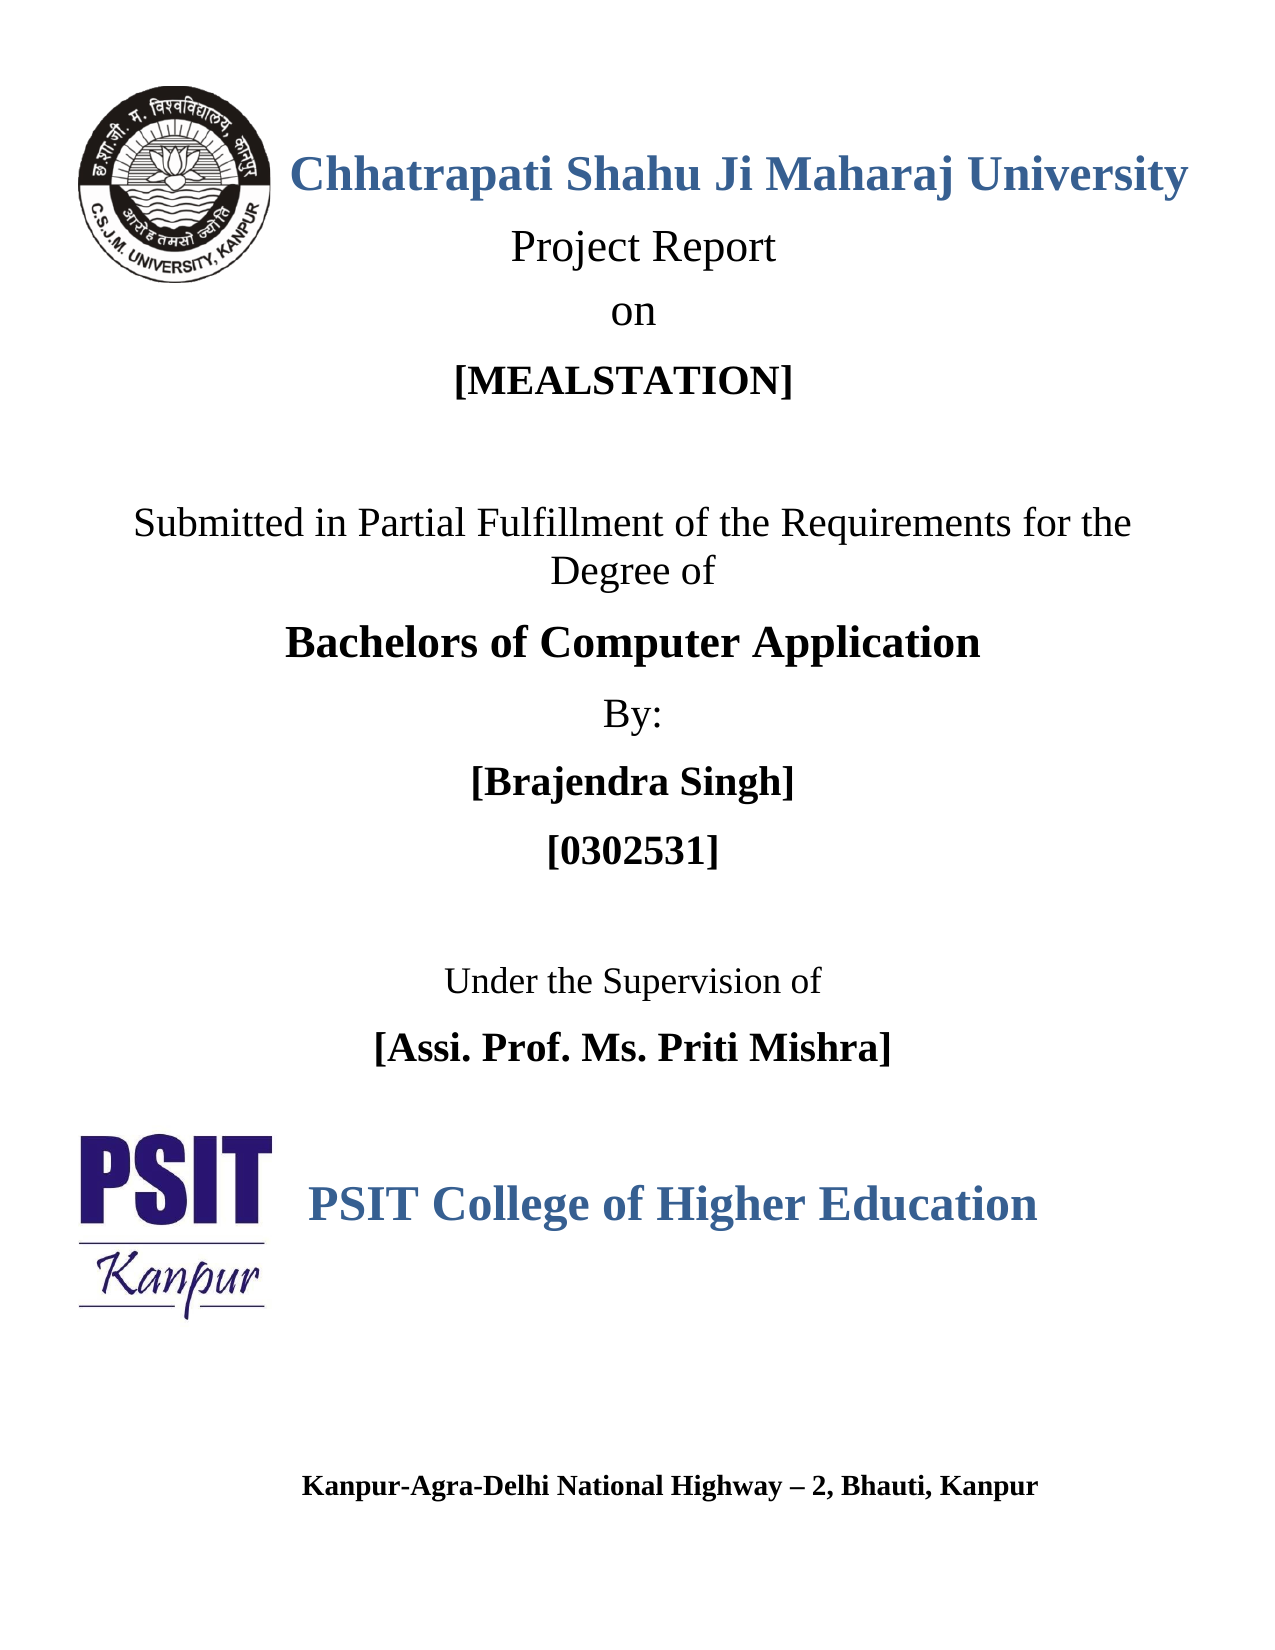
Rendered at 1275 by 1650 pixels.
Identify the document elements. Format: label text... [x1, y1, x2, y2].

picture [61, 1107, 289, 1336]
text [Brajendra Singh] [122, 757, 1144, 805]
text [Assi. Prof. Ms. Priti Mishra] [122, 1022, 1144, 1070]
text [MEALSTATION] [47, 356, 1125, 403]
text By: [122, 688, 1144, 736]
subtitle [47, 144, 78, 273]
text Kanpur-Agra-Delhi National Highway – 2, Bhauti, Kanpur [122, 1468, 1219, 1501]
text [0302531] [122, 826, 1144, 873]
text Submitted in Partial Fulfillment of the Requirements for the Degree of [122, 498, 1144, 594]
subtitle Chhatrapati Shahu Ji Maharaj University Project Report [271, 144, 1219, 273]
picture [78, 86, 271, 283]
text Under the Supervision of [122, 958, 1144, 1001]
text on [122, 282, 1144, 335]
text PSIT College of Higher Education [289, 1174, 1219, 1232]
text Bachelors of Computer Application [122, 614, 1144, 667]
